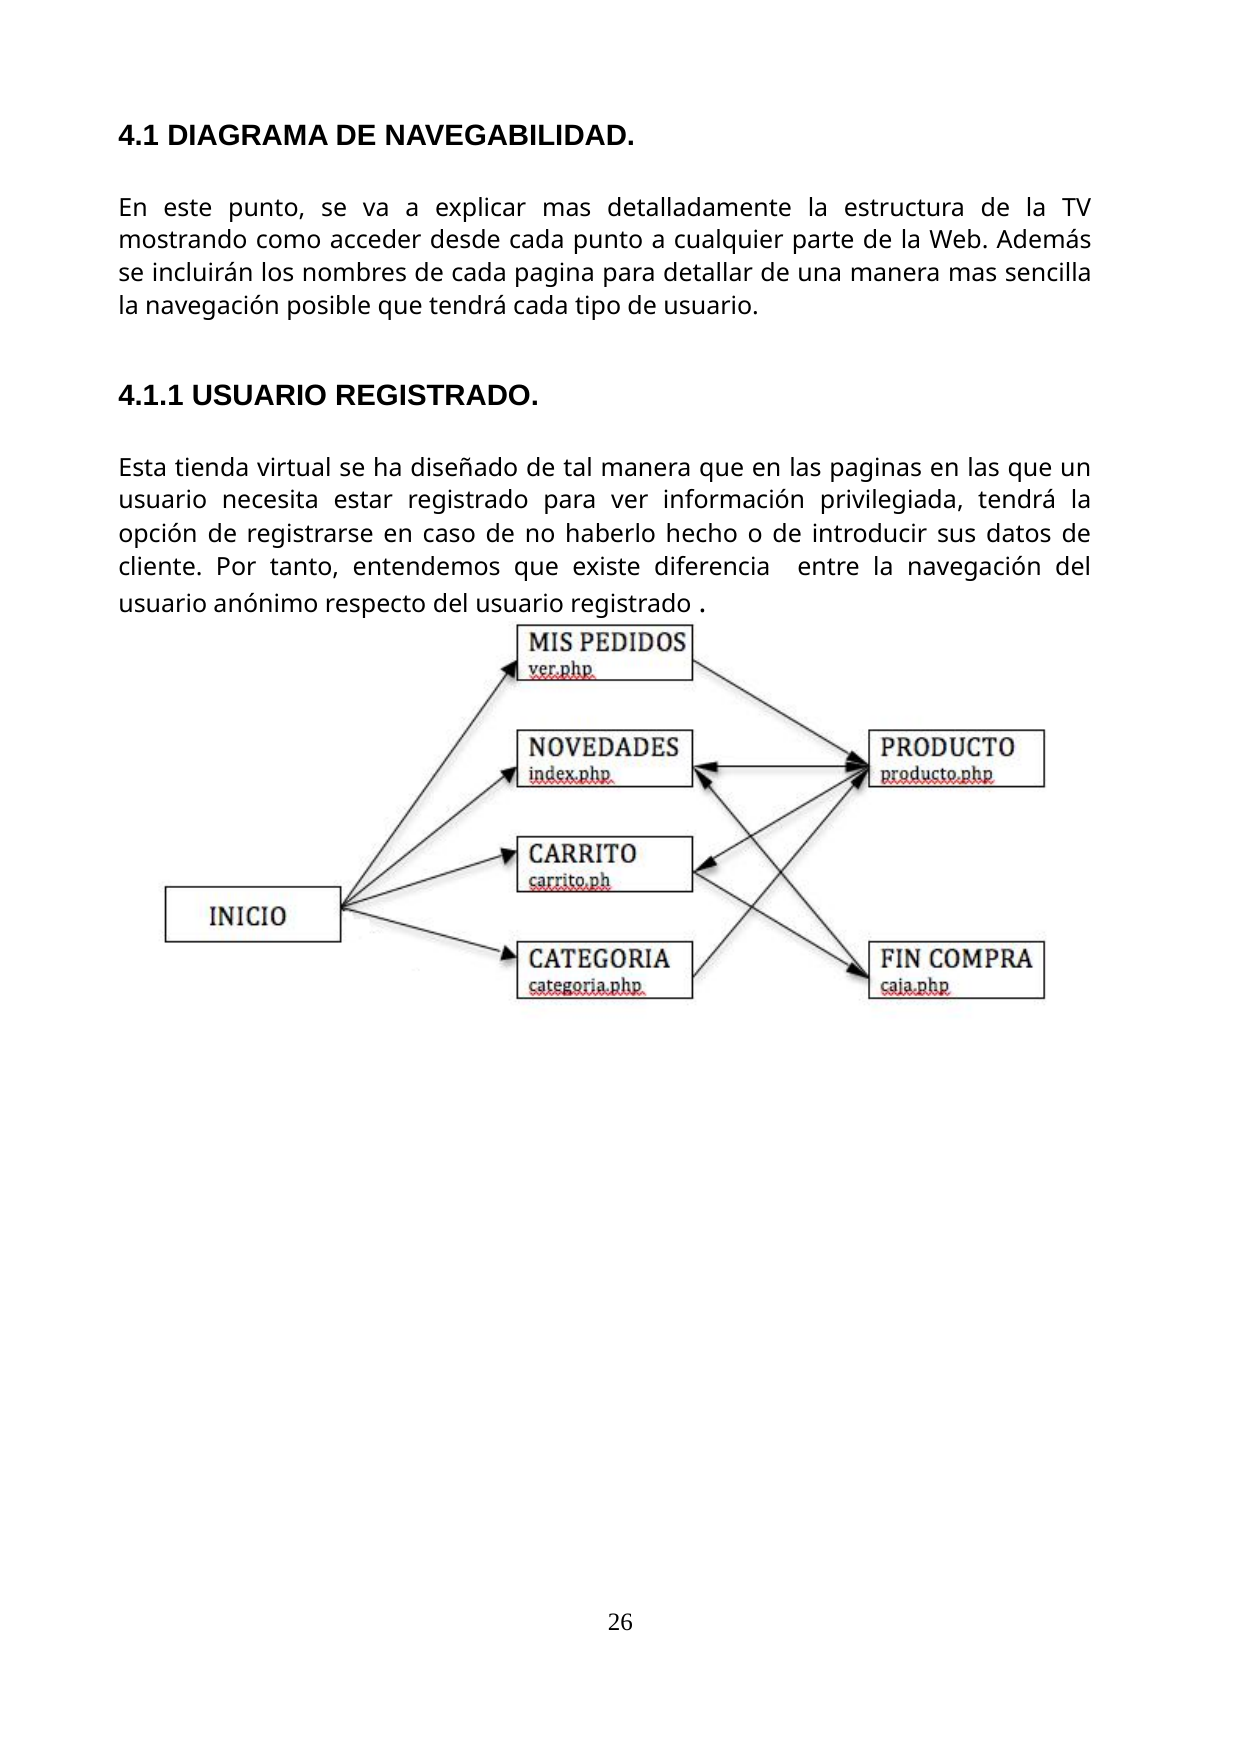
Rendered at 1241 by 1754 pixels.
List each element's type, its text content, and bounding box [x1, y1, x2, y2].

text En este punto, se va a explicar mas detalladamente la estructura de la TV mostrando como acceder desde cada punto a cualquier parte de la Web. Además se incluirán los nombres de cada pagina para detallar de una manera mas sencilla la navegación posible que tendrá cada tipo de usuario. [118, 191, 1093, 321]
subtitle 4.1 DIAGRAMA DE NAVEGABILIDAD. [118, 118, 1122, 152]
text Esta tienda virtual se ha diseñado de tal manera que en las paginas en las que un usuario necesita estar registrado para ver información privilegiada, tendrá la opción de registrarse en caso de no haberlo hecho o de introducir sus datos de cliente. Por tanto, entendemos que existe diferencia entre la navegación del usuario anónimo respecto del usuario registrado . [118, 450, 1093, 621]
picture [151, 621, 1089, 1040]
subtitle 4.1.1 USUARIO REGISTRADO. [118, 378, 1122, 411]
